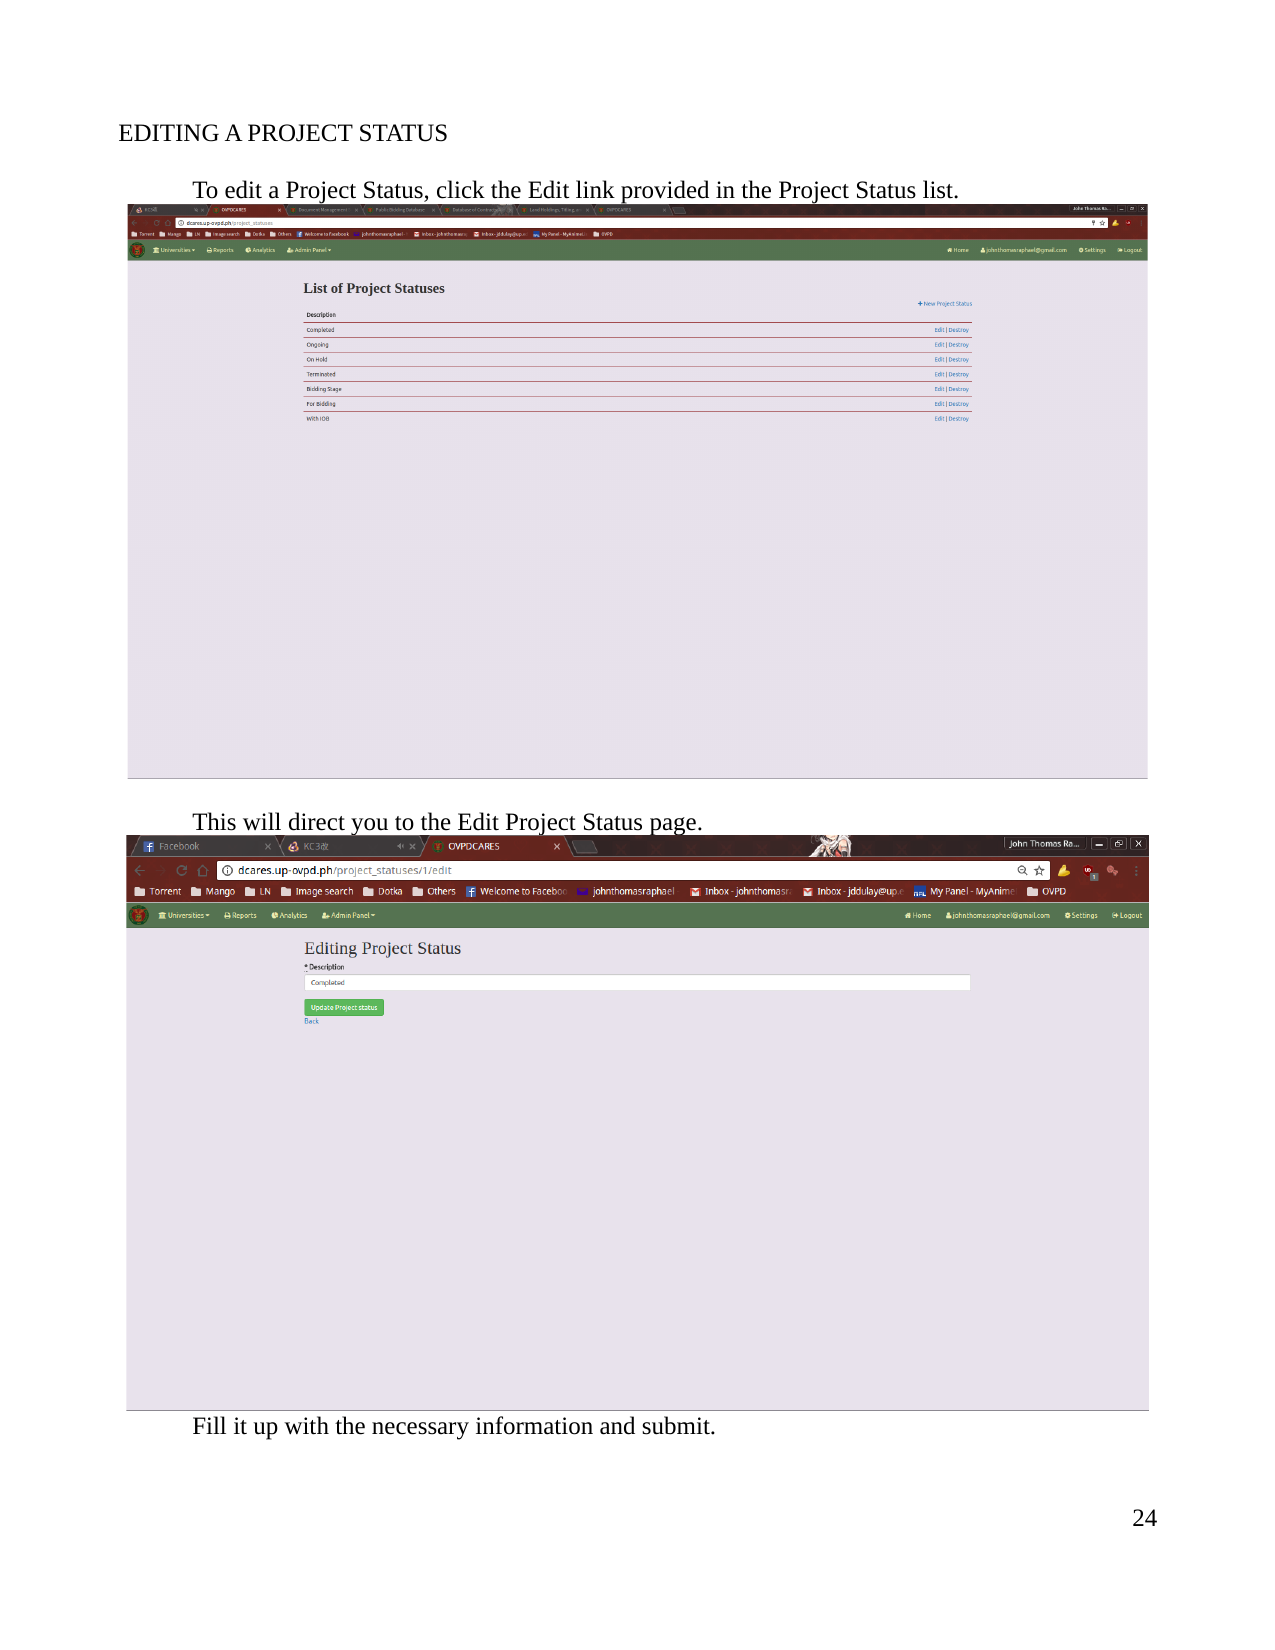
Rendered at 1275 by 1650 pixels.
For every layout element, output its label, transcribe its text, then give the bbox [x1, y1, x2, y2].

text EDITING A PROJECT STATUS [118, 118, 1157, 147]
picture [127, 204, 1148, 779]
text Fill it up with the necessary information and submit. [118, 836, 1157, 1439]
text This will direct you to the Edit Project Status page. [118, 807, 1157, 836]
picture [126, 835, 1149, 1411]
text To edit a Project Status, click the Edit link provided in the Project Status list. [118, 176, 1157, 204]
